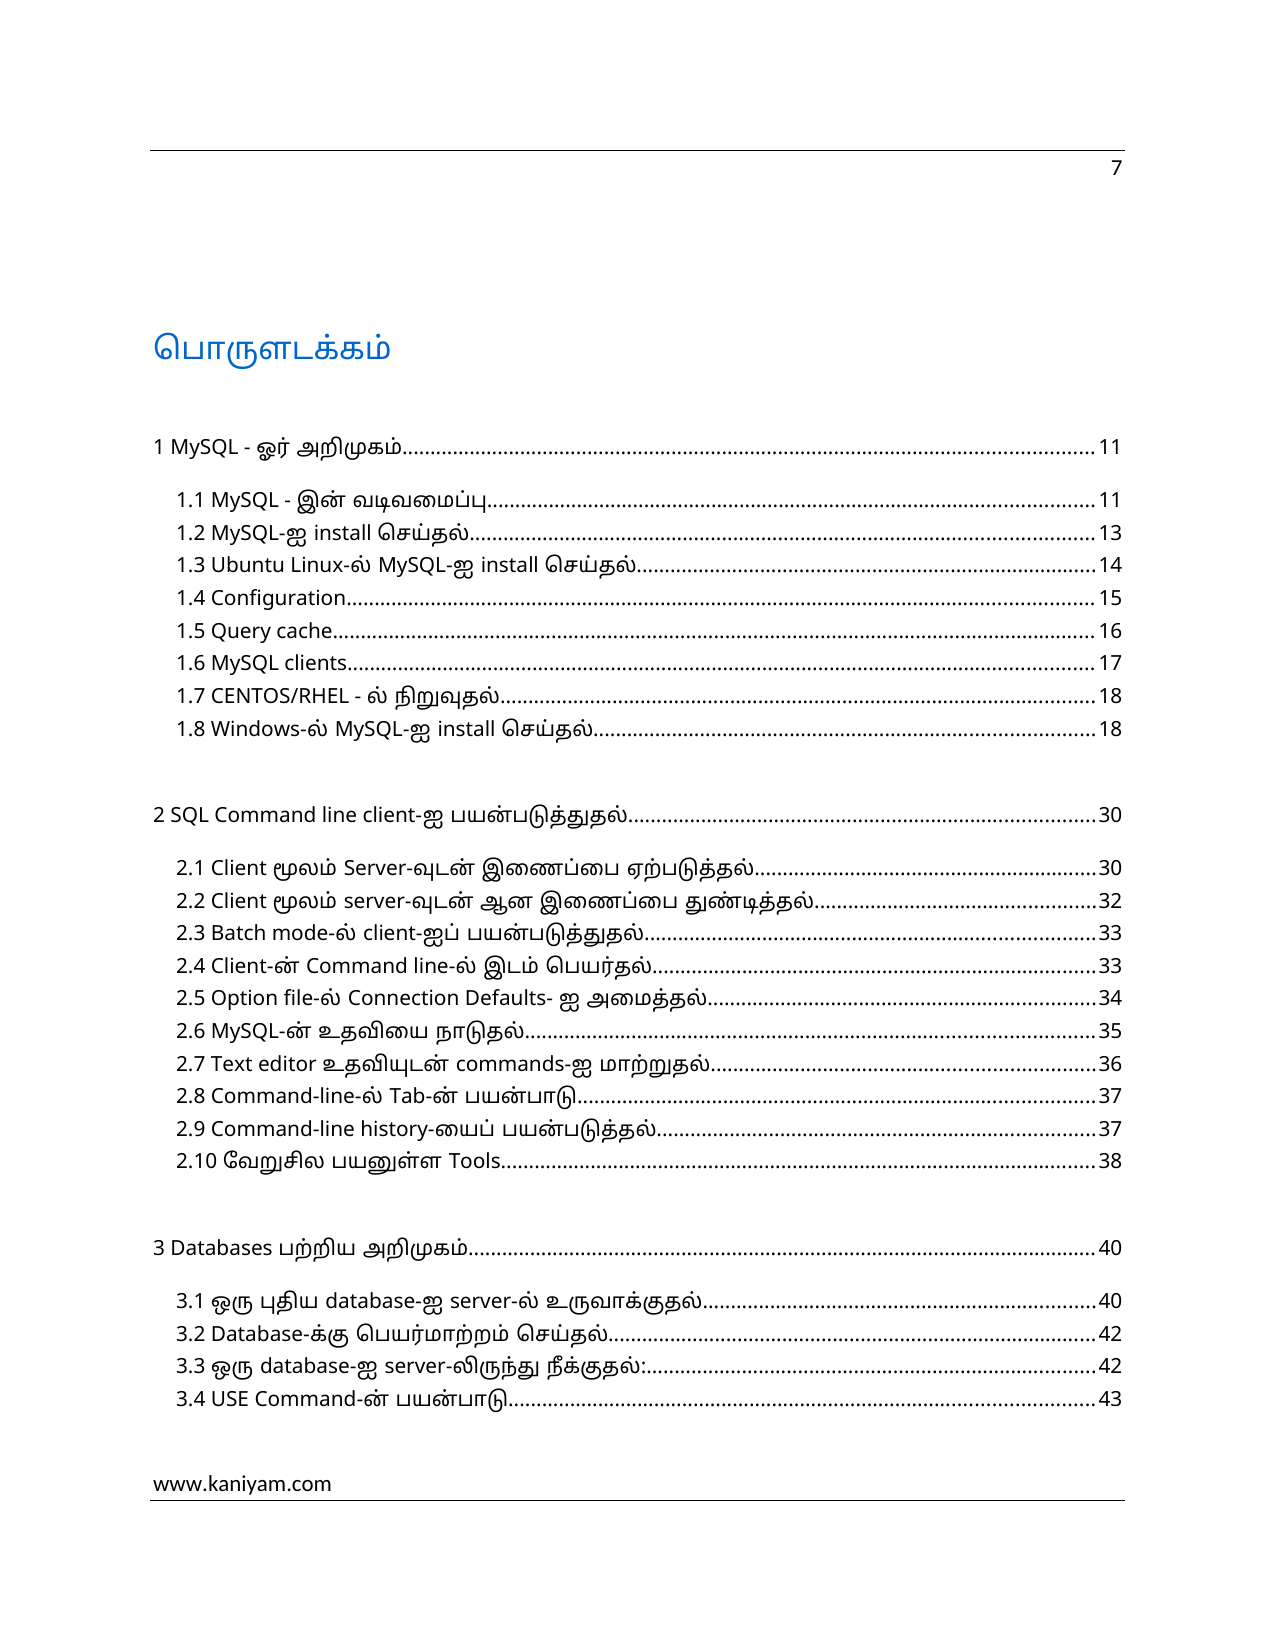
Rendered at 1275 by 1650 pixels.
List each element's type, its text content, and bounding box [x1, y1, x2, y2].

text 2.6 MySQL-ன் உதவியை நாடுதல் 35 [176, 1016, 1122, 1044]
text 3 Databases பற்றிய அறிமுகம் 40 [153, 1233, 1122, 1261]
text 1.8 Windows-ல் MySQL-ஐ install செய்தல் 18 [176, 714, 1122, 742]
text 2.3 Batch mode-ல் client-ஐப் பயன்படுத்துதல் 33 [176, 918, 1122, 947]
text 2.9 Command-line history-யைப் பயன்படுத்தல் 37 [176, 1114, 1122, 1142]
text 3.3 ஒரு database-ஐ server-லிருந்து நீக்குதல்: 42 [176, 1351, 1122, 1380]
text பொருளடக்கம் [153, 331, 1122, 406]
text 2.1 Client மூலம் Server-வுடன் இணைப்பை ஏற்படுத்தல் 30 [176, 853, 1122, 882]
text 1.3 Ubuntu Linux-ல் MySQL-ஐ install செய்தல் 14 [176, 551, 1122, 579]
text 1.7 CENTOS/RHEL - ல் நிறுவுதல் 18 [176, 681, 1122, 709]
text 2.7 Text editor உதவியுடன் commands-ஐ மாற்றுதல் 36 [176, 1049, 1122, 1077]
text 1.4 Configuration 15 [176, 583, 1122, 612]
text 1.1 MySQL - இன் வடிவமைப்பு 11 [176, 485, 1122, 514]
text 2 SQL Command line client-ஐ பயன்படுத்துதல் 30 [153, 800, 1122, 828]
text 2.4 Client-ன் Command line-ல் இடம் பெயர்தல் 33 [176, 951, 1122, 979]
text 2.2 Client மூலம் server-வுடன் ஆன இணைப்பை துண்டித்தல் 32 [176, 886, 1122, 914]
text 2.8 Command-line-ல் Tab-ன் பயன்பாடு 37 [176, 1081, 1122, 1110]
text 1.5 Query cache 16 [176, 616, 1122, 644]
text 3.2 Database-க்கு பெயர்மாற்றம் செய்தல் 42 [176, 1319, 1122, 1347]
text 3.1 ஒரு புதிய database-ஐ server-ல் உருவாக்குதல் 40 [176, 1286, 1122, 1314]
text 1 MySQL - ஓர் அறிமுகம் 11 [153, 432, 1122, 460]
text 1.6 MySQL clients 17 [176, 648, 1122, 677]
text 1.2 MySQL-ஐ install செய்தல் 13 [176, 518, 1122, 546]
text 3.4 USE Command-ன் பயன்பாடு 43 [176, 1384, 1122, 1412]
text 2.10 வேறுசில பயனுள்ள Tools 38 [176, 1147, 1122, 1175]
text 2.5 Option file-ல் Connection Defaults- ஐ அமைத்தல் 34 [176, 983, 1122, 1012]
